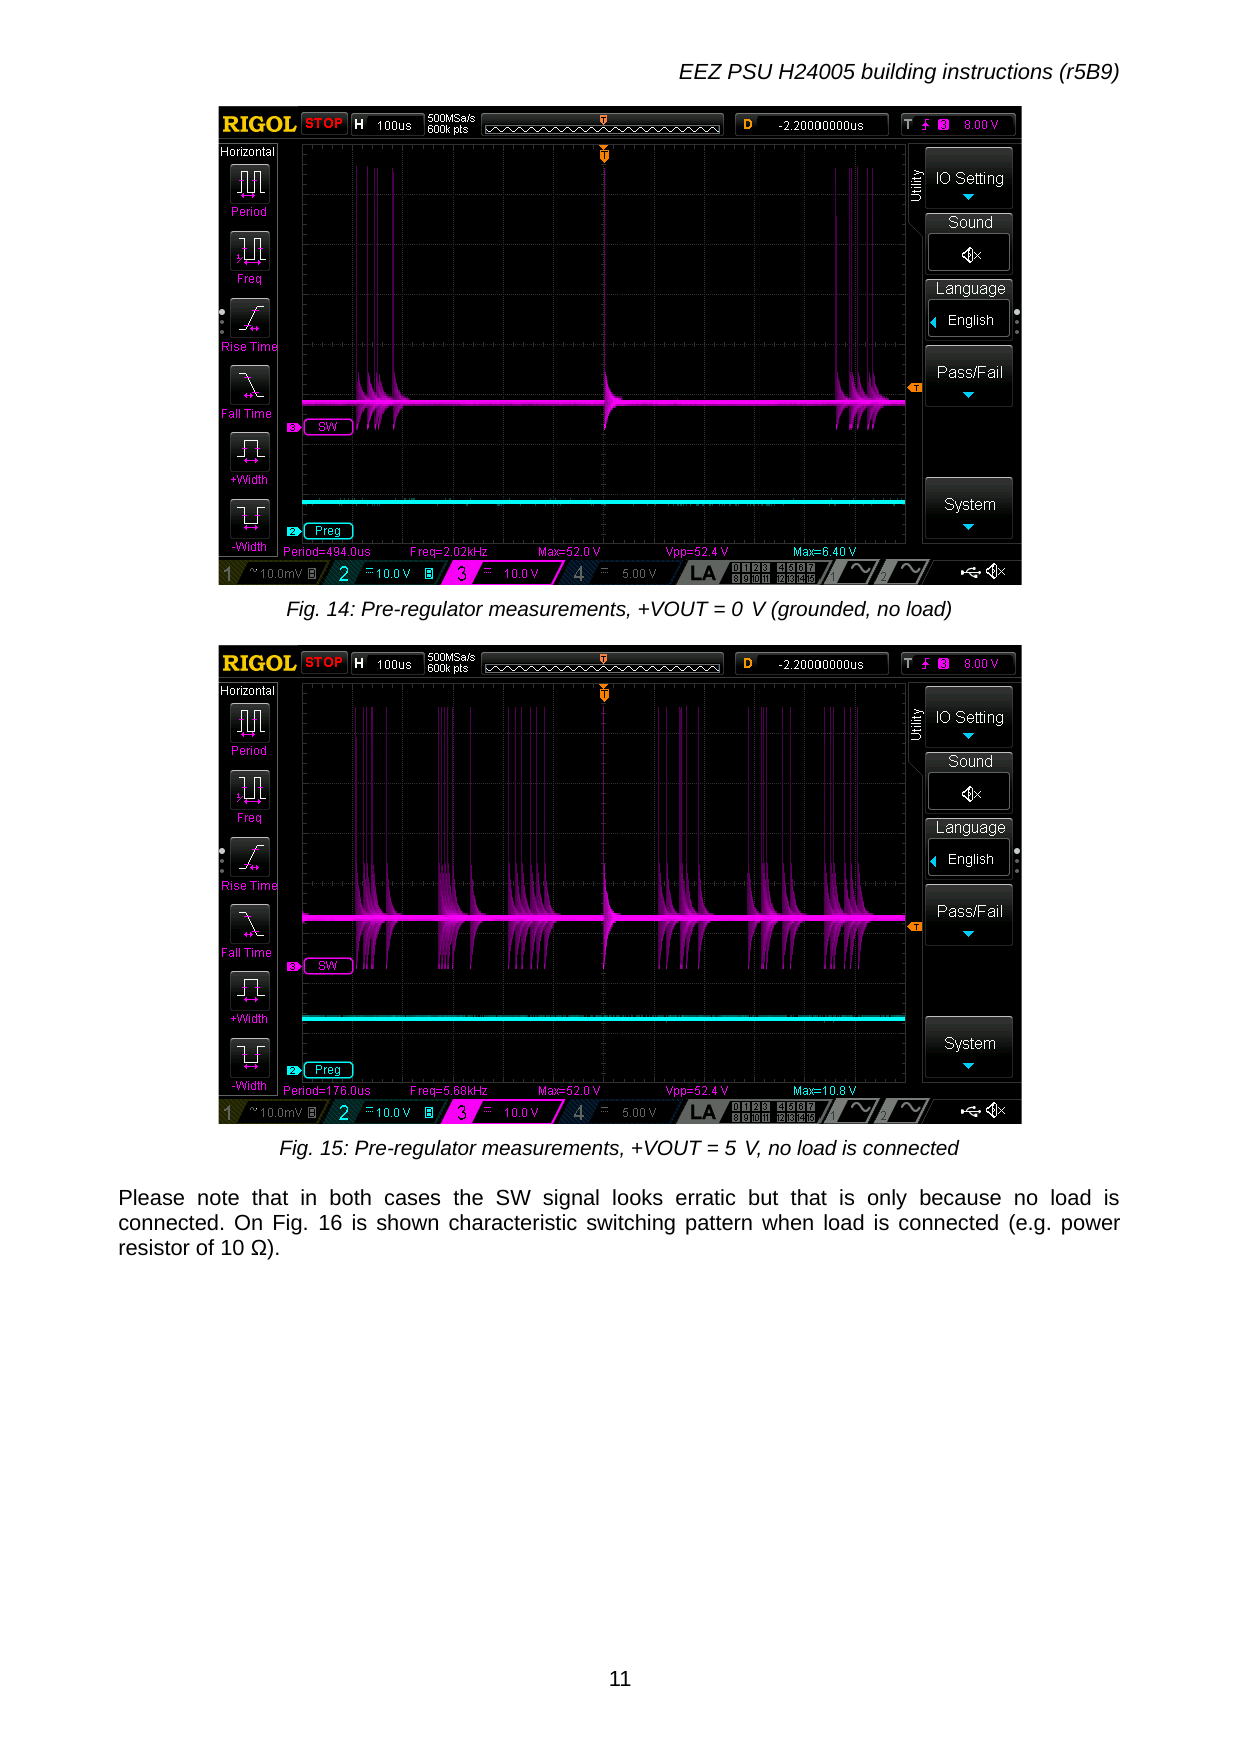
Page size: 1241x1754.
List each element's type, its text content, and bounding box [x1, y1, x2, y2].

text Fig. 14: Pre-regulator measurements, +VOUT = 0 V (grounded, no load) [218, 585, 1022, 620]
text Fig. 15: Pre-regulator measurements, +VOUT = 5 V, no load is connected [218, 1124, 1022, 1159]
picture [218, 645, 1022, 1124]
picture [218, 106, 1022, 585]
text Please note that in both cases the SW signal looks erratic but that is only because no load is connected. On Fig. 16 is shown characteristic switching pattern when load is connected (e.g. power resistor of 10 Ω). [118, 1185, 1122, 1260]
